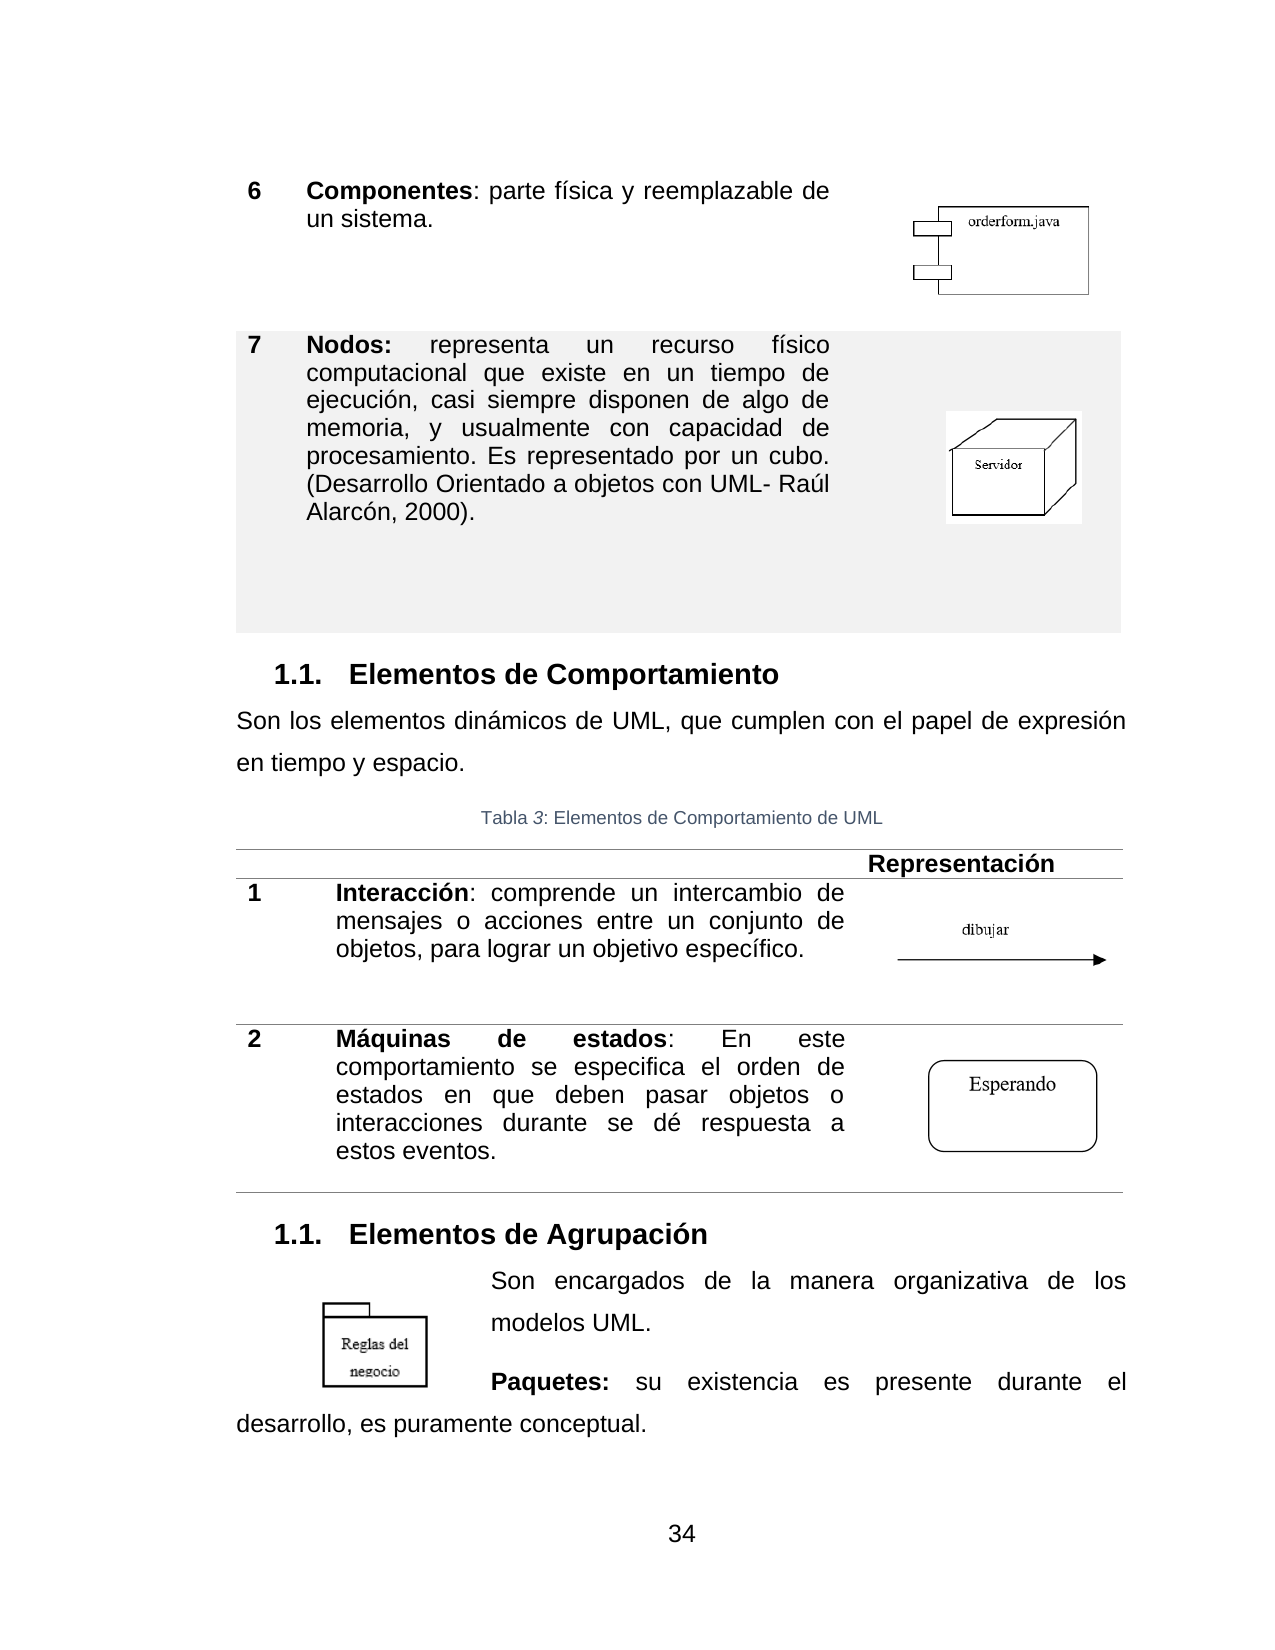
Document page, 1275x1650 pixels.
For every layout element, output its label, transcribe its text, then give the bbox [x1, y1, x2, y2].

table_cell [856, 879, 1123, 1024]
table_cell 2 [236, 1025, 324, 1192]
table_cell Interacción: comprende un intercambio de mensajes o acciones entre un conjunto de objetos, para lograr un objetivo específico. [324, 879, 856, 1024]
table_cell 6 [236, 177, 295, 331]
subtitle Elementos de Comportamiento [274, 658, 1127, 691]
table_header Representación [856, 850, 1123, 878]
text Son encargados de la manera organizativa de los modelos UML. [236, 1267, 1127, 1337]
table_cell Componentes: parte física y reemplazable de un sistema. [295, 177, 842, 331]
picture [255, 1269, 472, 1400]
picture [900, 1046, 1123, 1172]
text Paquetes: su existencia es presente durante el desarrollo, es puramente conceptual. [236, 1368, 1127, 1437]
table_header [236, 850, 324, 878]
picture [946, 411, 1082, 524]
table_cell Nodos: representa un recurso físico computacional que existe en un tiempo de ejecución, casi siempre disponen de algo de memoria, y usualmente con capacidad de procesamiento. Es representado por un cubo. (Desarrollo Orientado a objetos con UML- Raúl Alarcón, 2000). [295, 331, 842, 633]
picture [878, 903, 1123, 996]
text Son los elementos dinámicos de UML, que cumplen con el papel de expresión en tiempo y espacio. [236, 707, 1127, 777]
table_cell [856, 1025, 1123, 1192]
picture [907, 196, 1100, 303]
table_cell 1 [236, 879, 324, 1024]
text Tabla 3: Elementos de Comportamiento de UML [236, 807, 1127, 828]
table_cell [842, 331, 1121, 633]
table_cell [842, 177, 1121, 331]
subtitle Elementos de Agrupación [274, 1218, 1127, 1251]
table_cell 7 [236, 331, 295, 633]
table_cell Máquinas de estados: En este comportamiento se especifica el orden de estados en que deben pasar objetos o interacciones durante se dé respuesta a estos eventos. [324, 1025, 856, 1192]
table_header [324, 850, 856, 878]
